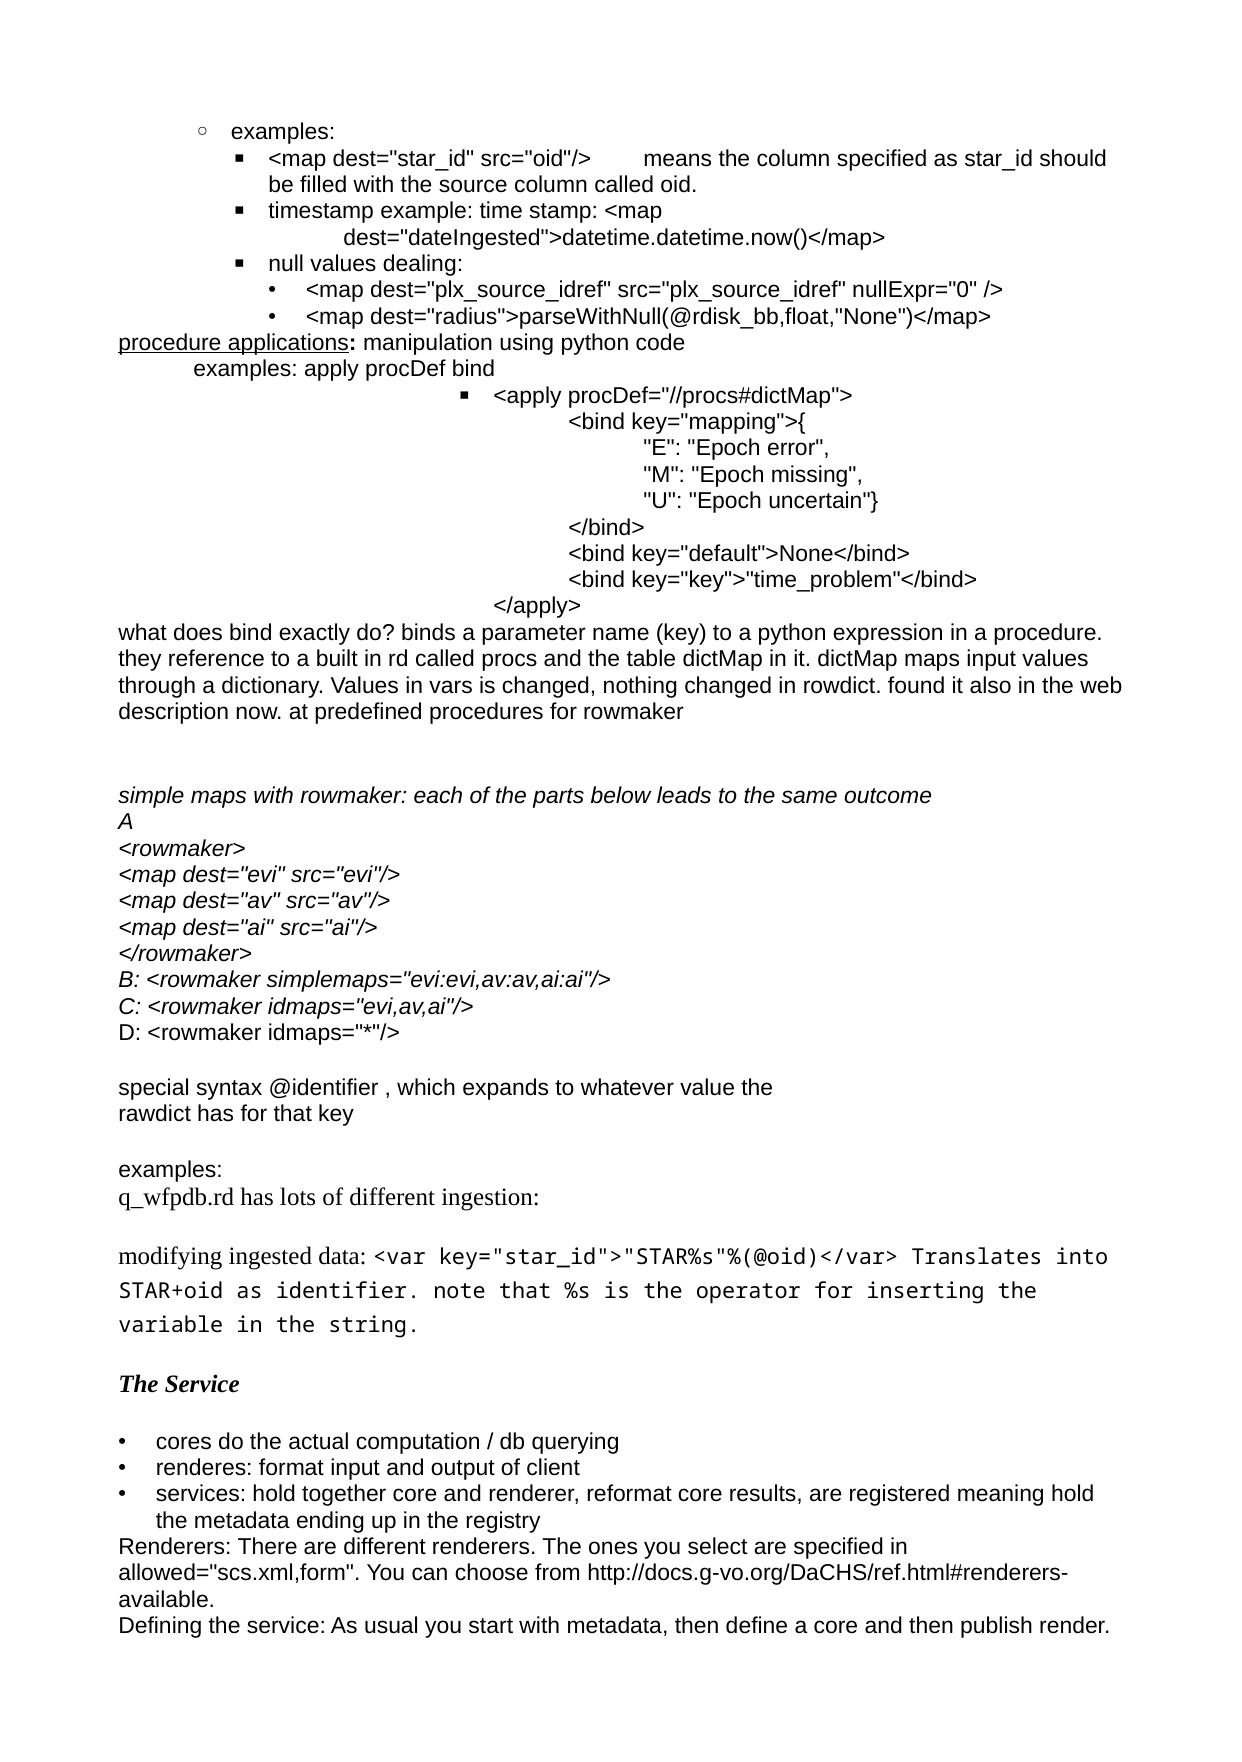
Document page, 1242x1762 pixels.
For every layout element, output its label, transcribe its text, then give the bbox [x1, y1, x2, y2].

list "M": "Epoch missing", [156, 461, 1124, 487]
text D: <rowmaker idmaps="*"/> [118, 1019, 1124, 1045]
text q_wfpdb.rd has lots of different ingestion: [118, 1182, 1124, 1211]
text special syntax @identifier , which expands to whatever value the [118, 1074, 1124, 1100]
text rawdict has for that key [118, 1100, 1124, 1127]
list cores do the actual computation / db querying [118, 1428, 1124, 1454]
text modifying ingested data: <var key="star_id">"STAR%s"%(@oid)</var> Translates into STAR+oid as identifier. note that %s is the operator for inserting the variable in the string. [118, 1241, 1124, 1339]
text <map dest="ai" src="ai"/> [118, 913, 1124, 940]
text simple maps with rowmaker: each of the parts below leads to the same outcome [118, 782, 1124, 808]
list <apply procDef="//procs#dictMap"> [456, 382, 1124, 408]
text C: <rowmaker idmaps="evi,av,ai"/> [118, 993, 1124, 1019]
text procedure applications: manipulation using python code [118, 329, 1124, 355]
list <map dest="plx_source_idref" src="plx_source_idref" nullExpr="0" /> [268, 276, 1124, 303]
text A [118, 808, 1124, 834]
text Renderers: There are different renderers. The ones you select are specified in allowed="scs.xml,form". You can choose from http://docs.g-vo.org/DaCHS/ref.html#renderers-available. [118, 1533, 1124, 1612]
list examples: apply procDef bind [156, 355, 1124, 382]
list </bind> [156, 513, 1124, 540]
list null values dealing: [231, 250, 1124, 276]
text they reference to a built in rd called procs and the table dictMap in it. dictMap maps input values through a dictionary. Values in vars is changed, nothing changed in rowdict. found it also in the web description now. at predefined procedures for rowmaker [118, 645, 1124, 724]
list <map dest="radius">parseWithNull(@rdisk_bb,float,"None")</map> [268, 303, 1124, 329]
list <bind key="mapping">{ [156, 408, 1124, 434]
text <map dest="av" src="av"/> [118, 887, 1124, 913]
text <rowmaker> [118, 834, 1124, 861]
text </rowmaker> [118, 940, 1124, 966]
list timestamp example: time stamp: <map dest="dateIngested">datetime.datetime.now()</map> [231, 197, 1124, 250]
list <map dest="star_id" src="oid"/> means the column specified as star_id should be filled with the source column called oid. [231, 144, 1124, 197]
list <bind key="default">None</bind> [156, 540, 1124, 566]
text <map dest="evi" src="evi"/> [118, 861, 1124, 887]
text Defining the service: As usual you start with metadata, then define a core and then publish render. [118, 1612, 1124, 1638]
list "U": "Epoch uncertain"} [156, 487, 1124, 513]
list examples: [193, 118, 1124, 144]
text B: <rowmaker simplemaps="evi:evi,av:av,ai:ai"/> [118, 966, 1124, 993]
text examples: [118, 1156, 1124, 1182]
list </apply> [156, 592, 1124, 619]
list services: hold together core and renderer, reformat core results, are registered meaning hold the metadata ending up in the registry [118, 1480, 1124, 1533]
list <bind key="key">"time_problem"</bind> [156, 566, 1124, 592]
list "E": "Epoch error", [156, 434, 1124, 461]
list renderes: format input and output of client [118, 1454, 1124, 1480]
text The Service [118, 1369, 1124, 1398]
text what does bind exactly do? binds a parameter name (key) to a python expression in a procedure. [118, 619, 1124, 645]
